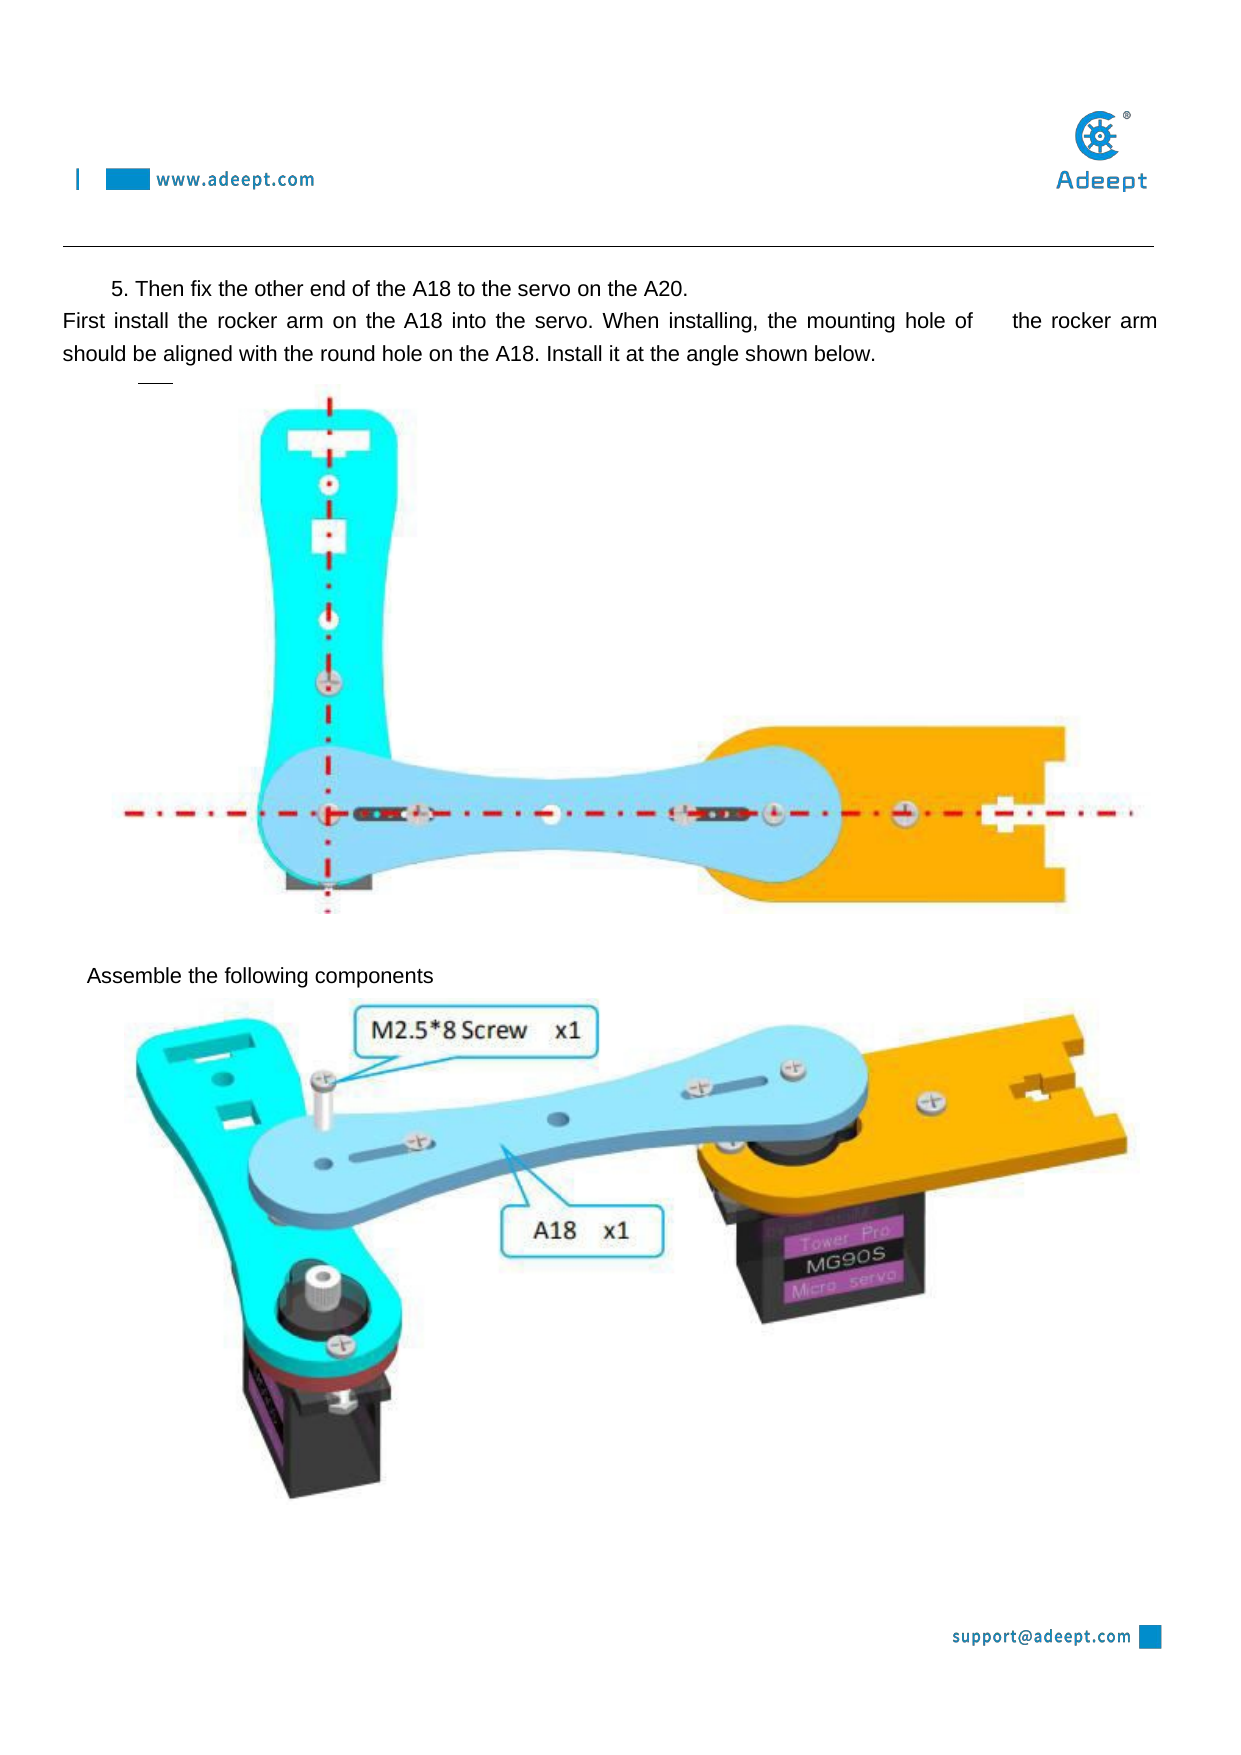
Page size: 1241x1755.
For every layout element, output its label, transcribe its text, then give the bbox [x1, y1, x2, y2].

list Then fix the other end of the A18 to the servo on the A20. [111, 276, 1195, 301]
picture [75, 167, 343, 191]
picture [1056, 111, 1147, 192]
picture [947, 1625, 1139, 1649]
picture [111, 384, 1151, 914]
text First install the rocker arm on the A18 into the servo. When installing, the mounting hole of the rocker arm should be aligned with the round hole on the A18. Install it at the angle shown below. [62, 308, 1184, 366]
text Assemble the following components [87, 963, 1195, 988]
picture [124, 998, 1140, 1505]
